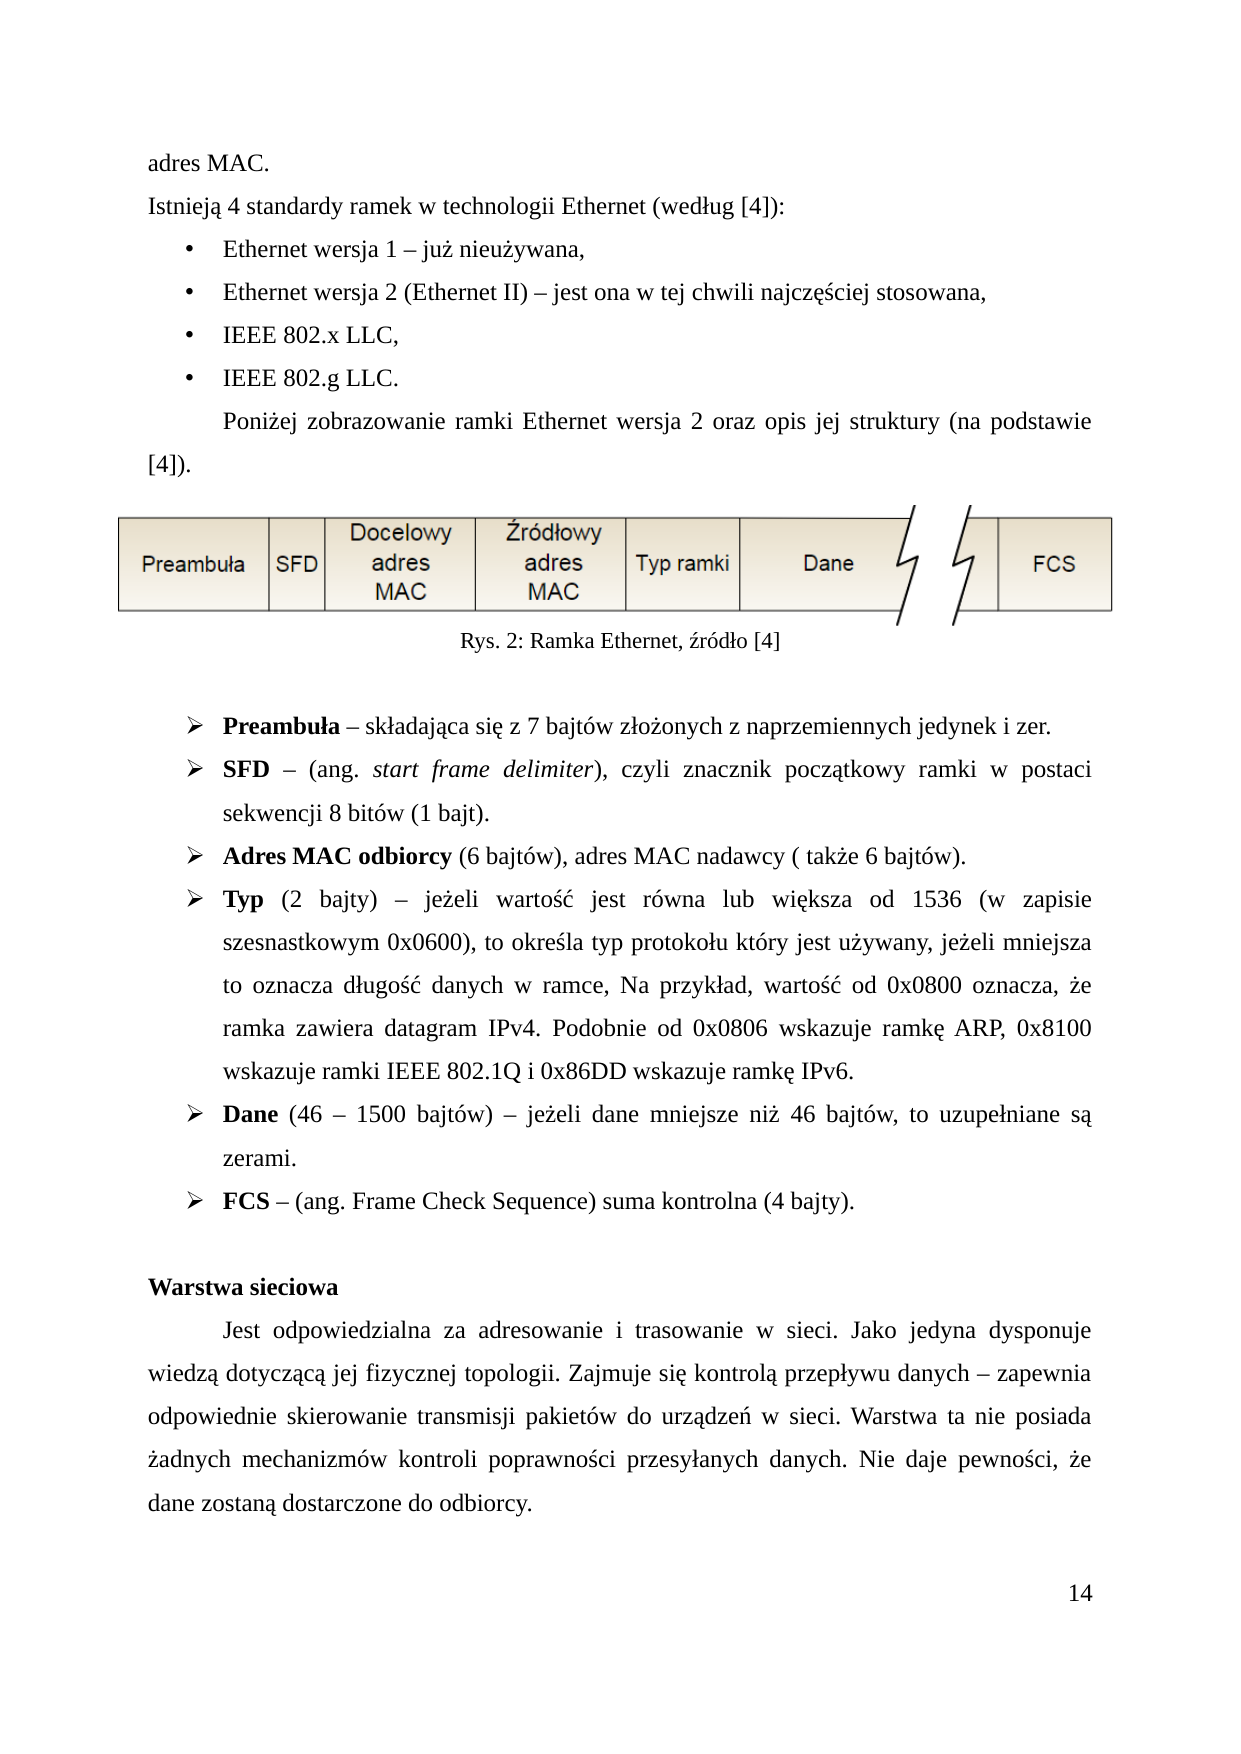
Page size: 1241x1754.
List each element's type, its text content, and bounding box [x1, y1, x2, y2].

list FCS – (ang. Frame Check Sequence) suma kontrolna (4 bajty). [185, 1186, 1093, 1214]
text Jest odpowiedzialna za adresowanie i trasowanie w sieci. Jako jedyna dysponuje wiedzą dotyczącą jej fizycznej topologii. Zajmuje się kontrolą przepływu danych – zapewnia odpowiednie skierowanie transmisji pakietów do urządzeń w sieci. Warstwa ta nie posiada żadnych mechanizmów kontroli poprawności przesyłanych danych. Nie daje pewności, że dane zostaną dostarczone do odbiorcy. [148, 1315, 1093, 1516]
text adres MAC. [148, 148, 1093, 176]
list Dane (46 – 1500 bajtów) – jeżeli dane mniejsze niż 46 bajtów, to uzupełniane są zerami. [185, 1099, 1093, 1171]
text Rys. 2: Ramka Ethernet, źródło [4] [118, 628, 1122, 654]
list IEEE 802.g LLC. [185, 363, 1093, 392]
list Ethernet wersja 2 (Ethernet II) – jest ona w tej chwili najczęściej stosowana, [185, 277, 1093, 306]
text Istnieją 4 standardy ramek w technologii Ethernet (według [4]): [148, 191, 1093, 219]
list Preambuła – składająca się z 7 bajtów złożonych z naprzemiennych jedynek i zer. [185, 711, 1093, 740]
picture [118, 505, 1123, 628]
text Poniżej zobrazowanie ramki Ethernet wersja 2 oraz opis jej struktury (na podstawie [4]). [148, 406, 1093, 478]
list Adres MAC odbiorcy (6 bajtów), adres MAC nadawcy ( także 6 bajtów). [185, 841, 1093, 869]
list Typ (2 bajty) – jeżeli wartość jest równa lub większa od 1536 (w zapisie szesnastkowym 0x0600), to określa typ protokołu który jest używany, jeżeli mniejsza to oznacza długość danych w ramce, Na przykład, wartość od 0x0800 oznacza, że ramka zawiera datagram IPv4. Podobnie od 0x0806 wskazuje ramkę ARP, 0x8100 wskazuje ramki IEEE 802.1Q i 0x86DD wskazuje ramkę IPv6. [185, 884, 1093, 1085]
list IEEE 802.x LLC, [185, 320, 1093, 349]
list Ethernet wersja 1 – już nieużywana, [185, 234, 1093, 263]
list SFD – (ang. start frame delimiter), czyli znacznik początkowy ramki w postaci sekwencji 8 bitów (1 bajt). [185, 754, 1093, 826]
text Warstwa sieciowa [148, 1272, 1093, 1301]
